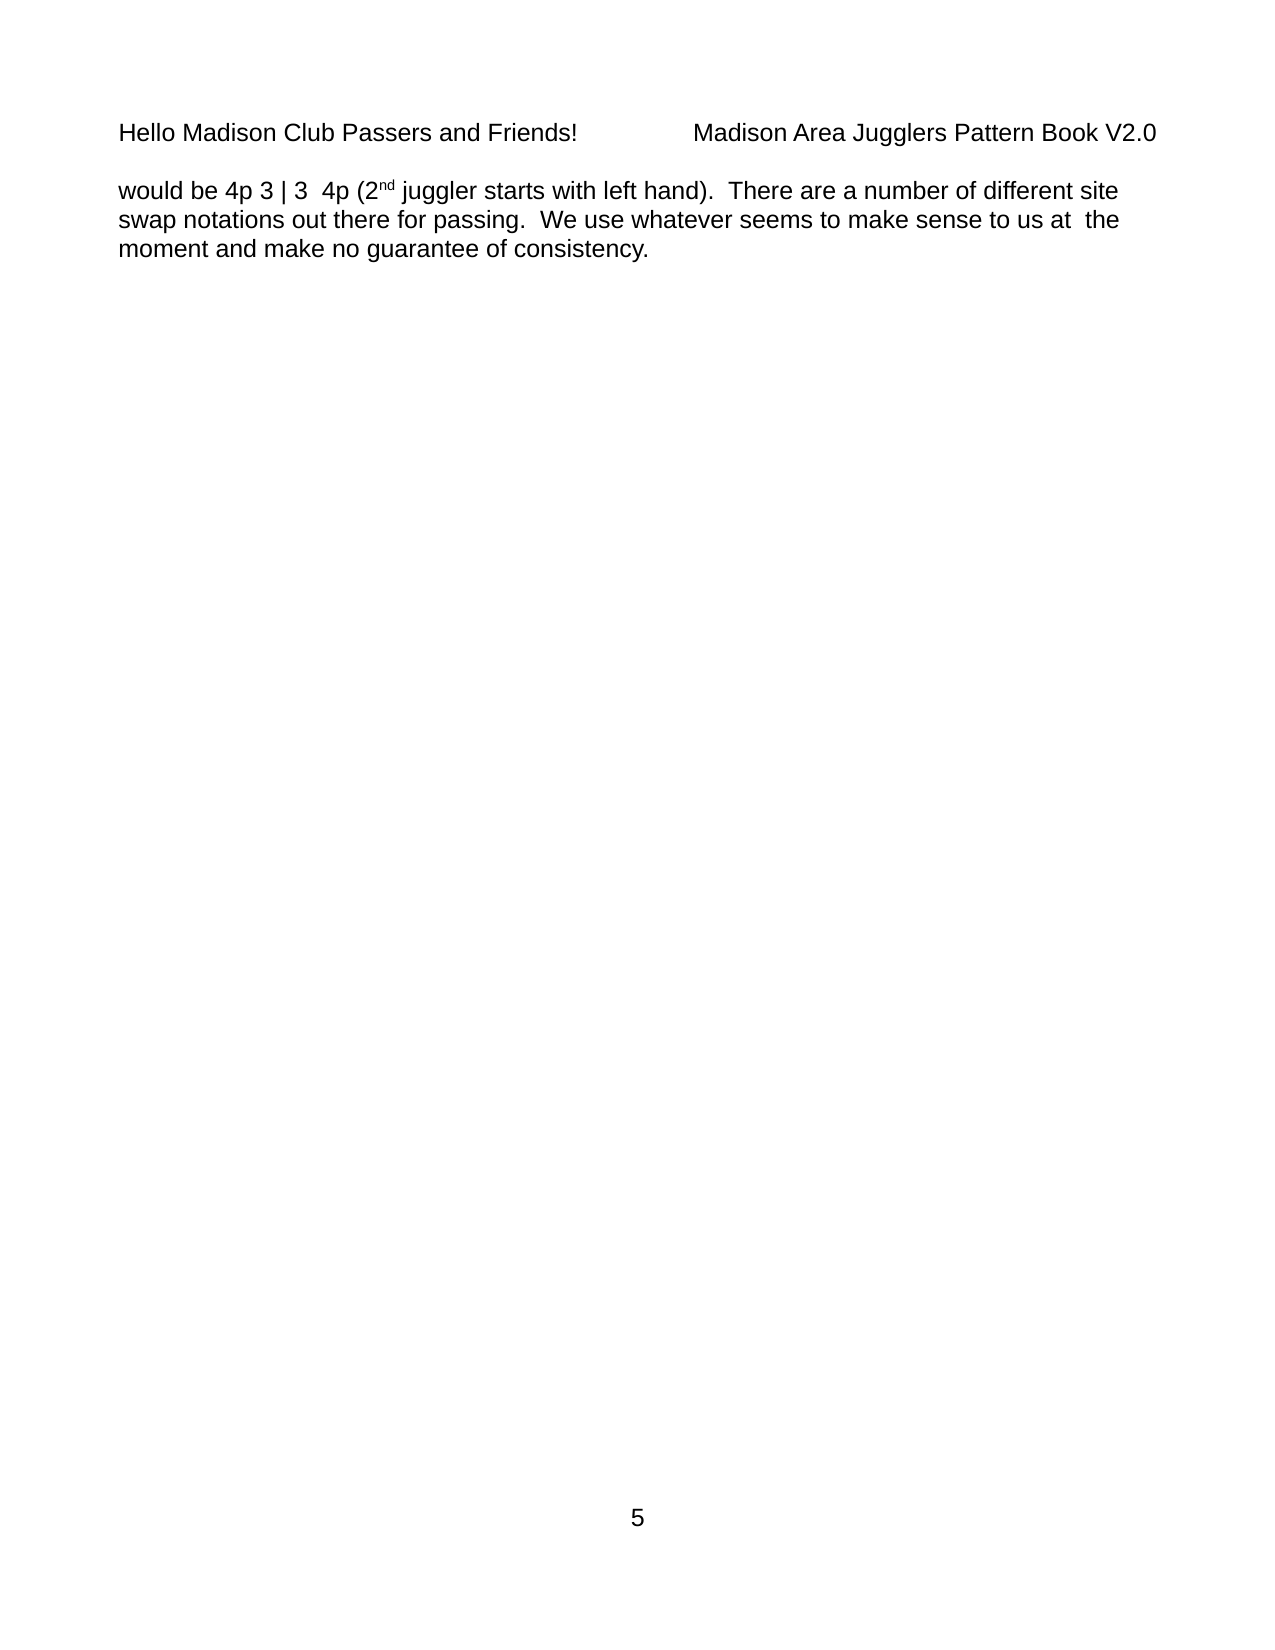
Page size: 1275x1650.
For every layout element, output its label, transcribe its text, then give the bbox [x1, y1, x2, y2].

text would be 4p 3 | 3 4p (2nd juggler starts with left hand). There are a number of different site swap notations out there for passing. We use whatever seems to make sense to us at the moment and make no guarantee of consistency. [118, 176, 1157, 263]
